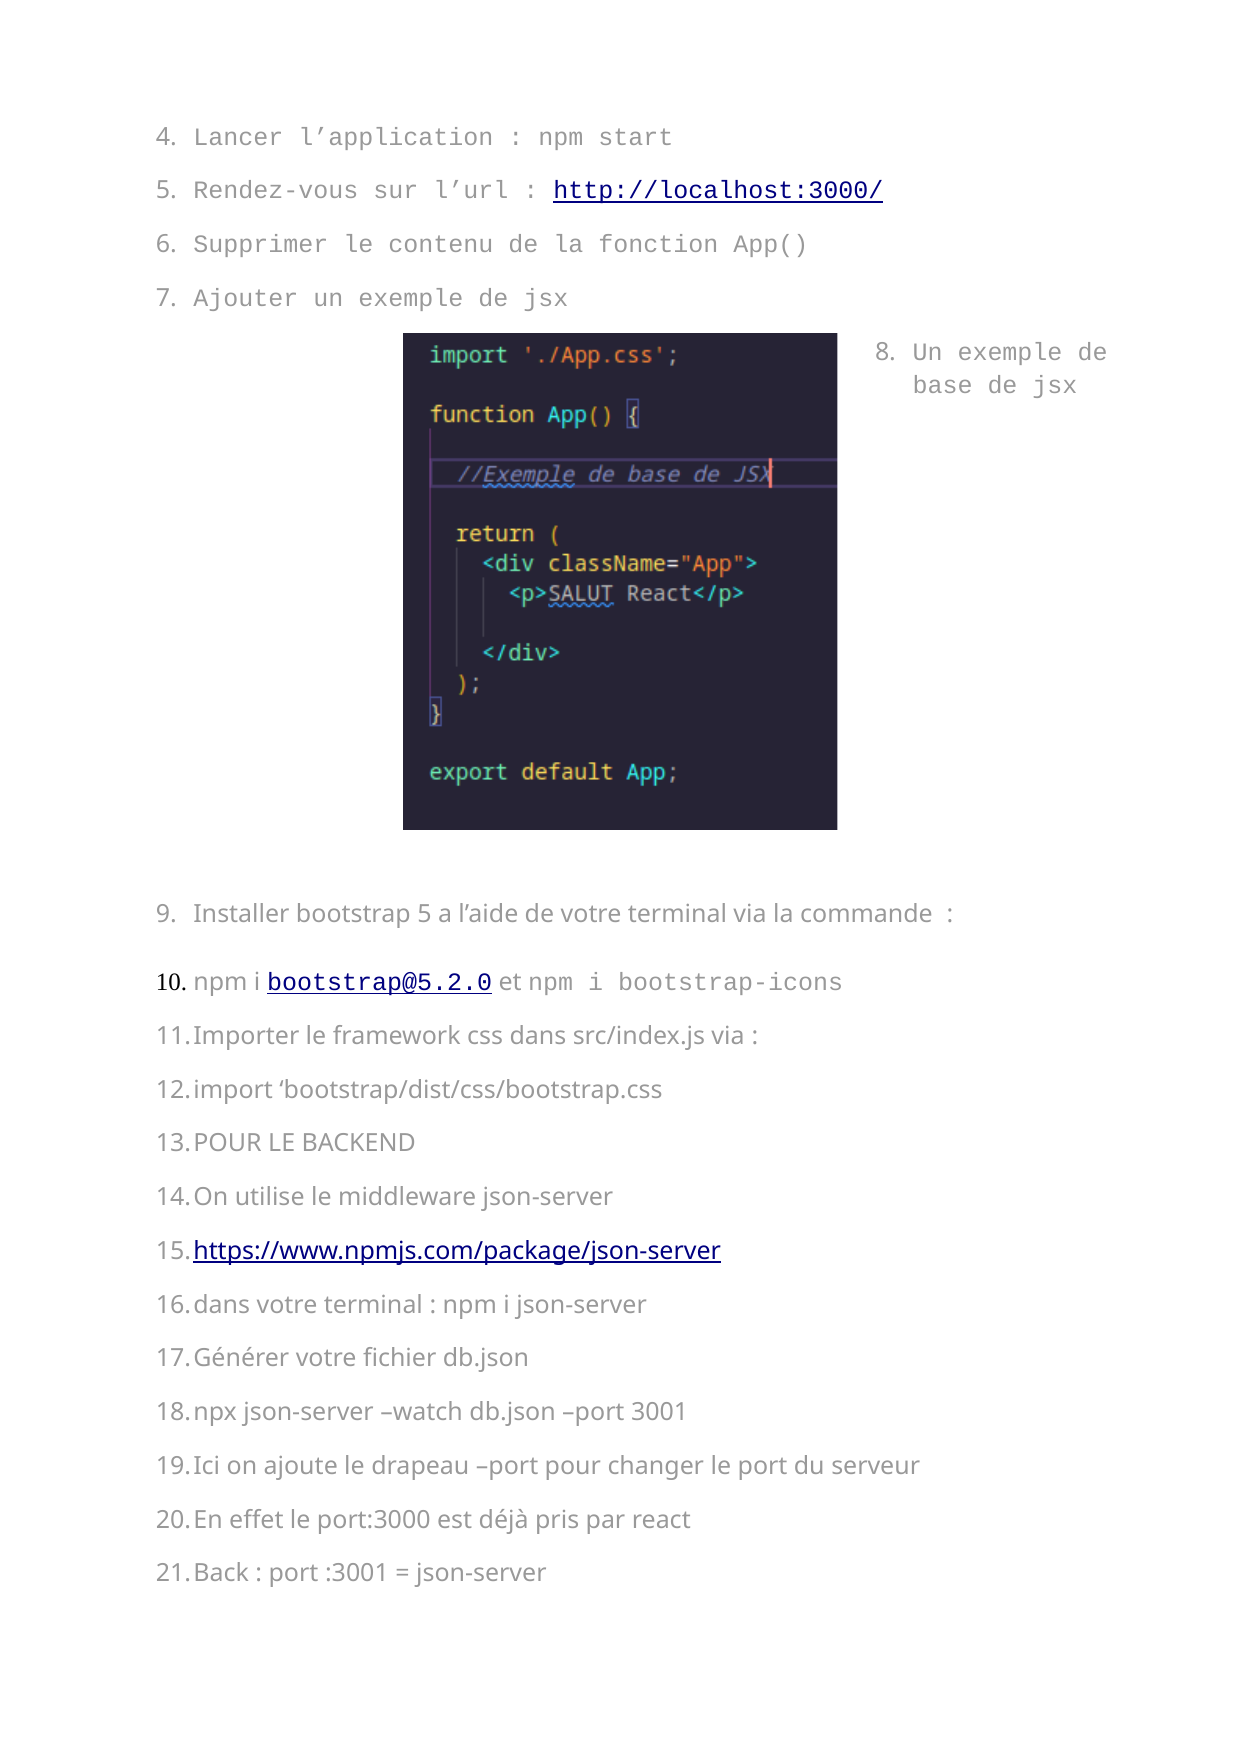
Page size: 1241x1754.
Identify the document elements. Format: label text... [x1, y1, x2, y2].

list Un exemple de base de jsx [838, 334, 1122, 401]
list Supprimer le contenu de la fonction App() [156, 226, 1122, 260]
list On utilise le middleware json-server [156, 1179, 1122, 1213]
list npm i bootstrap@5.2.0 et npm i bootstrap-icons [156, 964, 1122, 998]
list Installer bootstrap 5 a l’aide de votre terminal via la commande : [156, 896, 1122, 929]
list Rendez-vous sur l’url : http://localhost:3000/ [156, 172, 1122, 206]
list POUR LE BACKEND [156, 1125, 1122, 1159]
list Ici on ajoute le drapeau –port pour changer le port du serveur [156, 1448, 1122, 1482]
list https://www.npmjs.com/package/json-server [156, 1233, 1122, 1267]
list [156, 334, 403, 401]
list Lancer l’application : npm start [156, 118, 1122, 152]
list Back : port :3001 = json-server [156, 1555, 1122, 1589]
list Importer le framework css dans src/index.js via : [156, 1018, 1122, 1052]
list dans votre terminal : npm i json-server [156, 1286, 1122, 1320]
list import ‘bootstrap/dist/css/bootstrap.css [156, 1071, 1122, 1105]
list npx json-server –watch db.json –port 3001 [156, 1394, 1122, 1428]
list En effet le port:3000 est déjà pris par react [156, 1501, 1122, 1535]
list Ajouter un exemple de jsx [156, 280, 1122, 314]
picture [403, 333, 838, 830]
list Générer votre fichier db.json [156, 1340, 1122, 1374]
